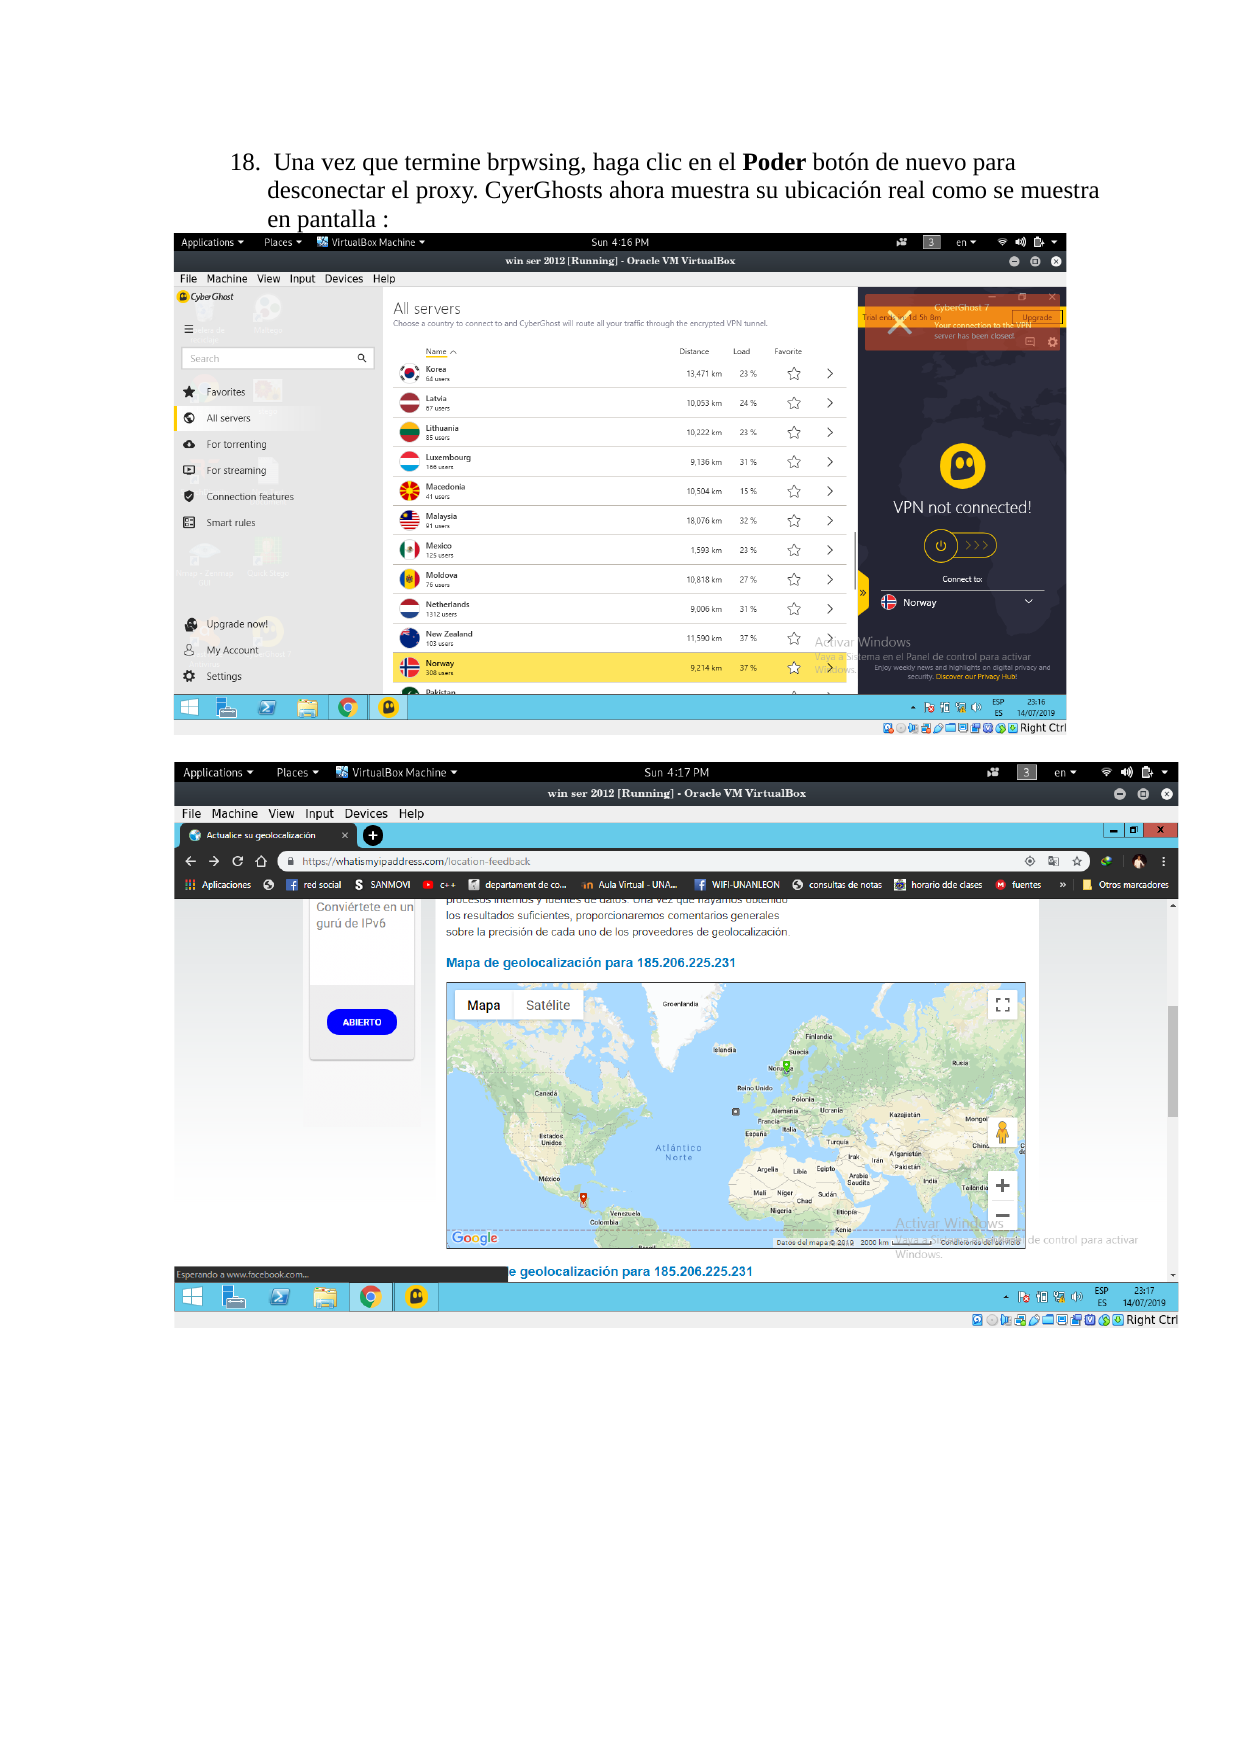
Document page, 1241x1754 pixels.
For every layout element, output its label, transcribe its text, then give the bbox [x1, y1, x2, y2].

picture [174, 762, 1179, 1328]
picture [173, 233, 1067, 735]
list Una vez que termine brpwsing, haga clic en el Poder botón de nuevo para desconectar el proxy. CyerGhosts ahora muestra su ubicación real como se muestra en pantalla : [229, 147, 1122, 233]
